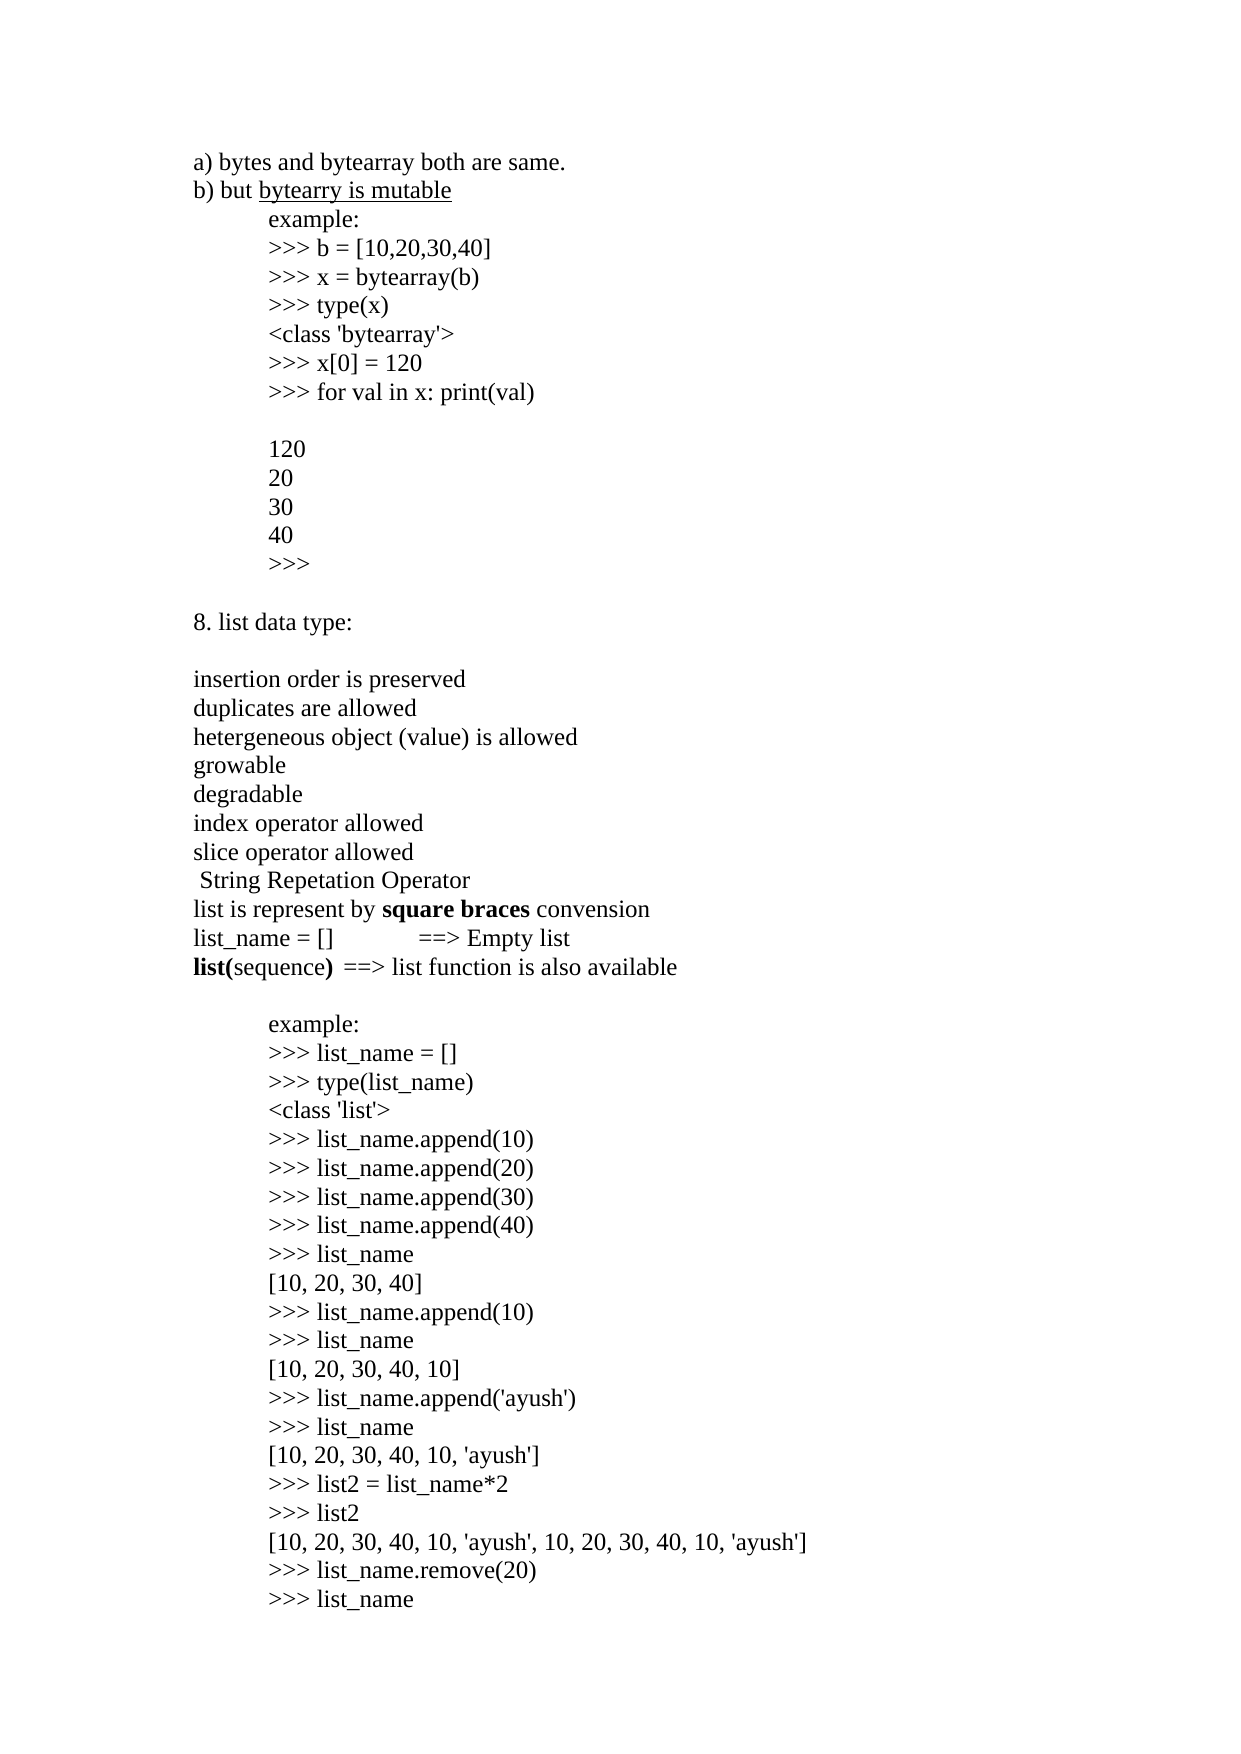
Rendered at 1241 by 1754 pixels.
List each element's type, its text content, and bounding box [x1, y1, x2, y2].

text >>> list2 = list_name*2 [118, 1469, 1122, 1498]
text example: [118, 1009, 1122, 1038]
text b) but bytearry is mutable [118, 176, 1122, 204]
text >>> list_name.append(30) [118, 1182, 1122, 1211]
text >>> list_name.append('ayush') [118, 1383, 1122, 1412]
text [10, 20, 30, 40, 10] [118, 1354, 1122, 1383]
text >>> x = bytearray(b) [118, 262, 1122, 291]
text degradable [118, 779, 1122, 808]
text >>> type(x) [118, 291, 1122, 319]
text hetergeneous object (value) is allowed [118, 722, 1122, 751]
text [10, 20, 30, 40, 10, 'ayush'] [118, 1441, 1122, 1469]
text 20 [118, 463, 1122, 492]
text insertion order is preserved [118, 664, 1122, 693]
text list is represent by square braces convension [118, 894, 1122, 923]
text <class 'bytearray'> [118, 319, 1122, 348]
text index operator allowed [118, 808, 1122, 837]
text >>> list_name.append(20) [118, 1153, 1122, 1182]
text >>> [118, 549, 1122, 578]
text >>> list_name [118, 1412, 1122, 1441]
text duplicates are allowed [118, 693, 1122, 722]
text [10, 20, 30, 40, 10, 'ayush', 10, 20, 30, 40, 10, 'ayush'] [118, 1527, 1122, 1556]
text >>> for val in x: print(val) [118, 377, 1122, 406]
text >>> list_name = [] [118, 1038, 1122, 1067]
text >>> list2 [118, 1498, 1122, 1527]
text example: [118, 204, 1122, 233]
text list_name = [] ==> Empty list [118, 923, 1122, 952]
text 120 [118, 434, 1122, 463]
text String Repetation Operator [118, 866, 1122, 894]
text 8. list data type: [118, 607, 1122, 636]
text slice operator allowed [118, 837, 1122, 866]
text list(sequence) ==> list function is also available [118, 952, 1122, 981]
text >>> b = [10,20,30,40] [118, 233, 1122, 262]
text >>> type(list_name) [118, 1067, 1122, 1096]
text >>> list_name.append(10) [118, 1297, 1122, 1326]
text >>> x[0] = 120 [118, 348, 1122, 377]
text 30 [118, 492, 1122, 521]
text >>> list_name [118, 1326, 1122, 1354]
text >>> list_name.remove(20) [118, 1556, 1122, 1584]
text >>> list_name [118, 1584, 1122, 1613]
text >>> list_name.append(40) [118, 1211, 1122, 1239]
text [10, 20, 30, 40] [118, 1268, 1122, 1297]
text >>> list_name.append(10) [118, 1124, 1122, 1153]
text a) bytes and bytearray both are same. [118, 147, 1122, 176]
text 40 [118, 521, 1122, 549]
text growable [118, 751, 1122, 779]
text >>> list_name [118, 1239, 1122, 1268]
text <class 'list'> [118, 1096, 1122, 1124]
